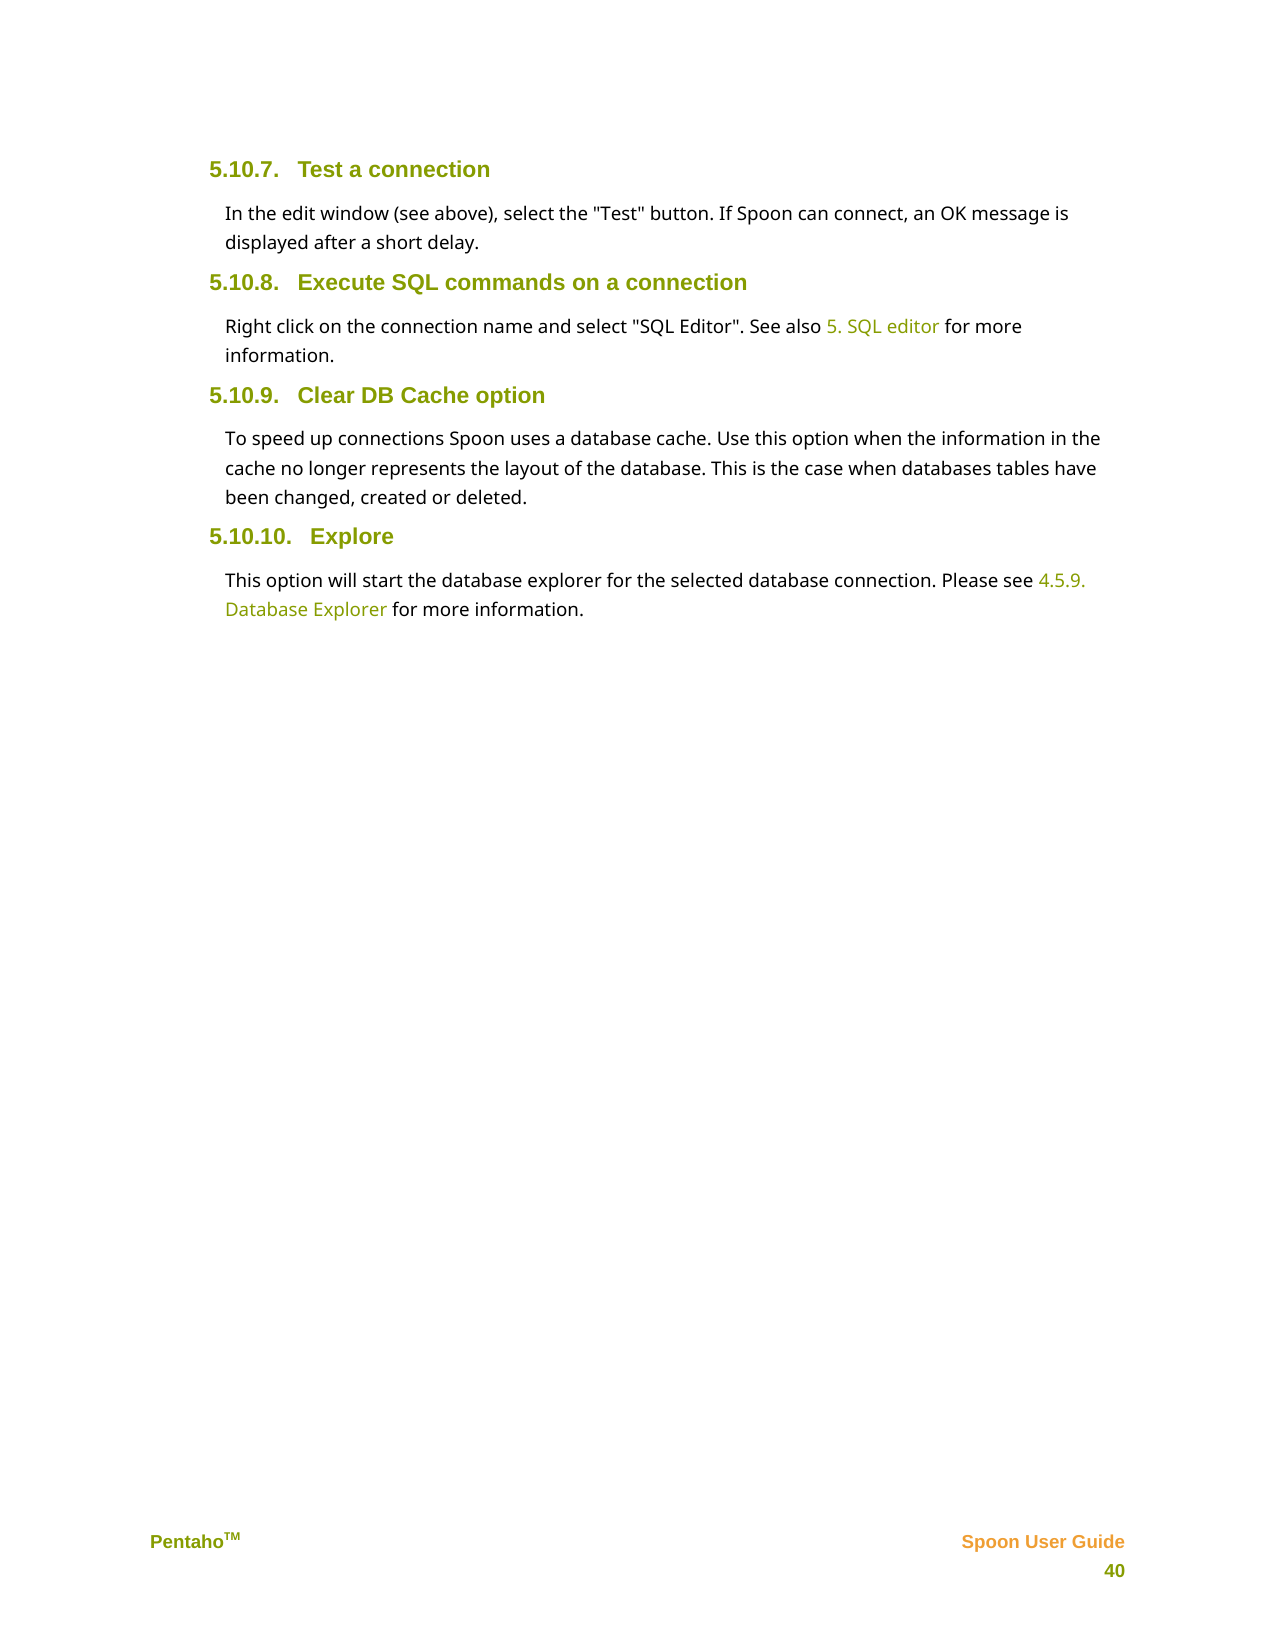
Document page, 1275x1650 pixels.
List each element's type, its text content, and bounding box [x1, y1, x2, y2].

subtitle Execute SQL commands on a connection [209, 263, 1125, 297]
text This option will start the database explorer for the selected database connection. Please see 4.5.9. Database Explorer for more information. [225, 564, 1125, 622]
text Right click on the connection name and select "SQL Editor". See also 5. SQL editor for more information. [225, 310, 1125, 368]
text To speed up connections Spoon uses a database cache. Use this option when the information in the cache no longer represents the layout of the database. This is the case when databases tables have been changed, created or deleted. [225, 422, 1125, 510]
subtitle Explore [209, 517, 1125, 552]
subtitle Clear DB Cache option [209, 375, 1125, 410]
subtitle Test a connection [209, 150, 1125, 185]
text In the edit window (see above), select the "Test" button. If Spoon can connect, an OK message is displayed after a short delay. [225, 197, 1125, 256]
